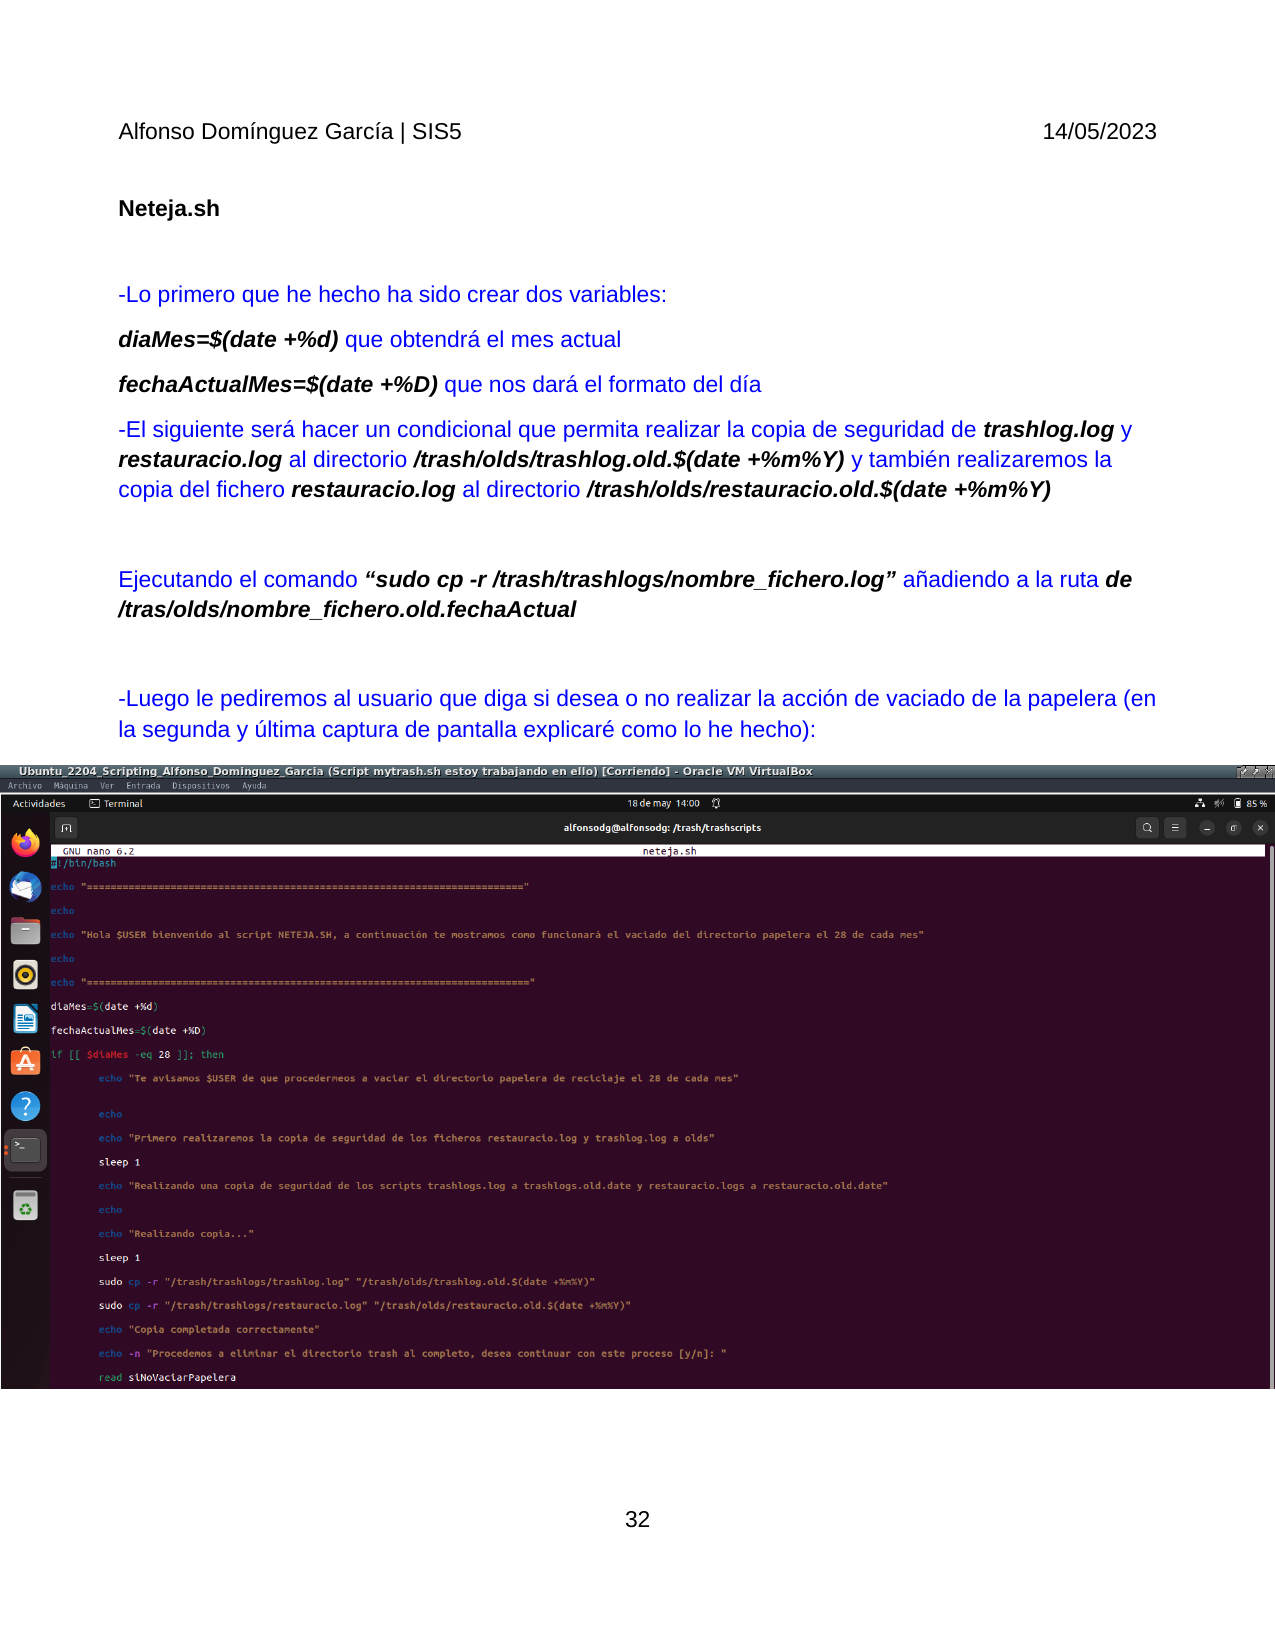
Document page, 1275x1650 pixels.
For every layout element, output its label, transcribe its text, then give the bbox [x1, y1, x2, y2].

text -Lo primero que he hecho ha sido crear dos variables: [118, 281, 1157, 308]
text fechaActualMes=$(date +%D) que nos dará el formato del día [118, 371, 1157, 397]
subtitle Neteja.sh [118, 195, 1157, 221]
text diaMes=$(date +%d) que obtendrá el mes actual [118, 326, 1157, 352]
text Ejecutando el comando “sudo cp -r /trash/trashlogs/nombre_fichero.log” añadiendo a la ruta de /tras/olds/nombre_fichero.old.fechaActual [118, 566, 1157, 622]
picture [0, 765, 1275, 1389]
text -El siguiente será hacer un condicional que permita realizar la copia de seguridad de trashlog.log y restauracio.log al directorio /trash/olds/trashlog.old.$(date +%m%Y) y también realizaremos la copia del fichero restauracio.log al directorio /trash/olds/restauracio.old.$(date +%m%Y) [118, 416, 1157, 502]
text -Luego le pediremos al usuario que diga si desea o no realizar la acción de vaciado de la papelera (en la segunda y última captura de pantalla explicaré como lo he hecho): [118, 685, 1157, 742]
